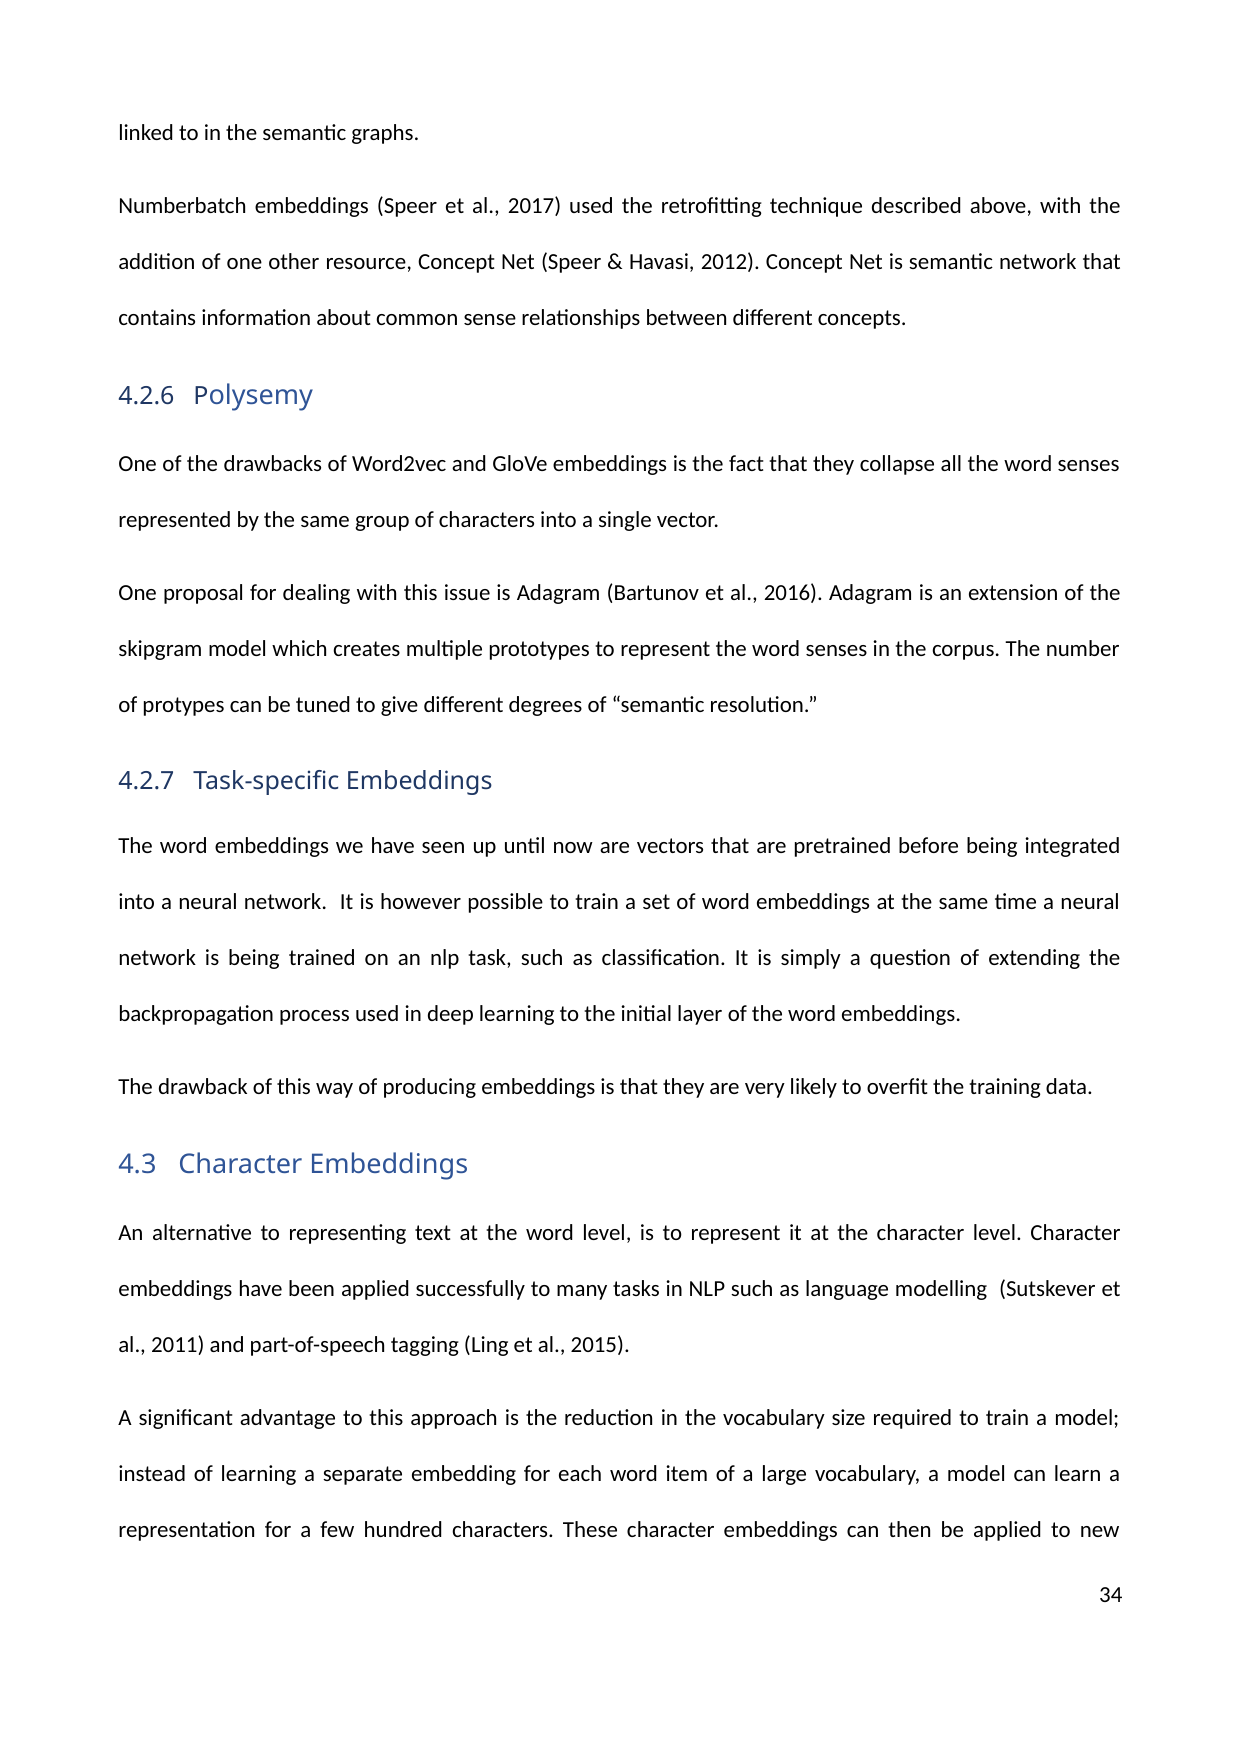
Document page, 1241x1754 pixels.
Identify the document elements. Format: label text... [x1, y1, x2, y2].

text The word embeddings we have seen up until now are vectors that are pretrained before being integrated into a neural network. It is however possible to train a set of word embeddings at the same time a neural network is being trained on an nlp task, such as classification. It is simply a question of extending the backpropagation process used in deep learning to the initial layer of the word embeddings. [118, 831, 1122, 1027]
text A significant advantage to this approach is the reduction in the vocabulary size required to train a model; instead of learning a separate embedding for each word item of a large vocabulary, a model can learn a representation for a few hundred characters. These character embeddings can then be applied to new [118, 1403, 1122, 1543]
text One of the drawbacks of Word2vec and GloVe embeddings is the fact that they collapse all the word senses represented by the same group of characters into a single vector. [118, 449, 1122, 533]
text linked to in the semantic graphs. [118, 118, 1122, 146]
subtitle Task-specific Embeddings [118, 763, 1122, 797]
text An alternative to representing text at the word level, is to represent it at the character level. Character embeddings have been applied successfully to many tasks in NLP such as language modelling (Sutskever et al., 2011) and part-of-speech tagging (Ling et al., 2015). [118, 1218, 1122, 1358]
text The drawback of this way of producing embeddings is that they are very likely to overfit the training data. [118, 1072, 1122, 1100]
subtitle Character Embeddings [118, 1144, 1122, 1181]
text Numberbatch embeddings (Speer et al., 2017) used the retrofitting technique described above, with the addition of one other resource, Concept Net (Speer & Havasi, 2012). Concept Net is semantic network that contains information about common sense relationships between different concepts. [118, 191, 1122, 331]
text One proposal for dealing with this issue is Adagram (Bartunov et al., 2016). Adagram is an extension of the skipgram model which creates multiple prototypes to represent the word senses in the corpus. The number of protypes can be tuned to give different degrees of “semantic resolution.” [118, 578, 1122, 718]
subtitle Polysemy [118, 376, 1122, 412]
